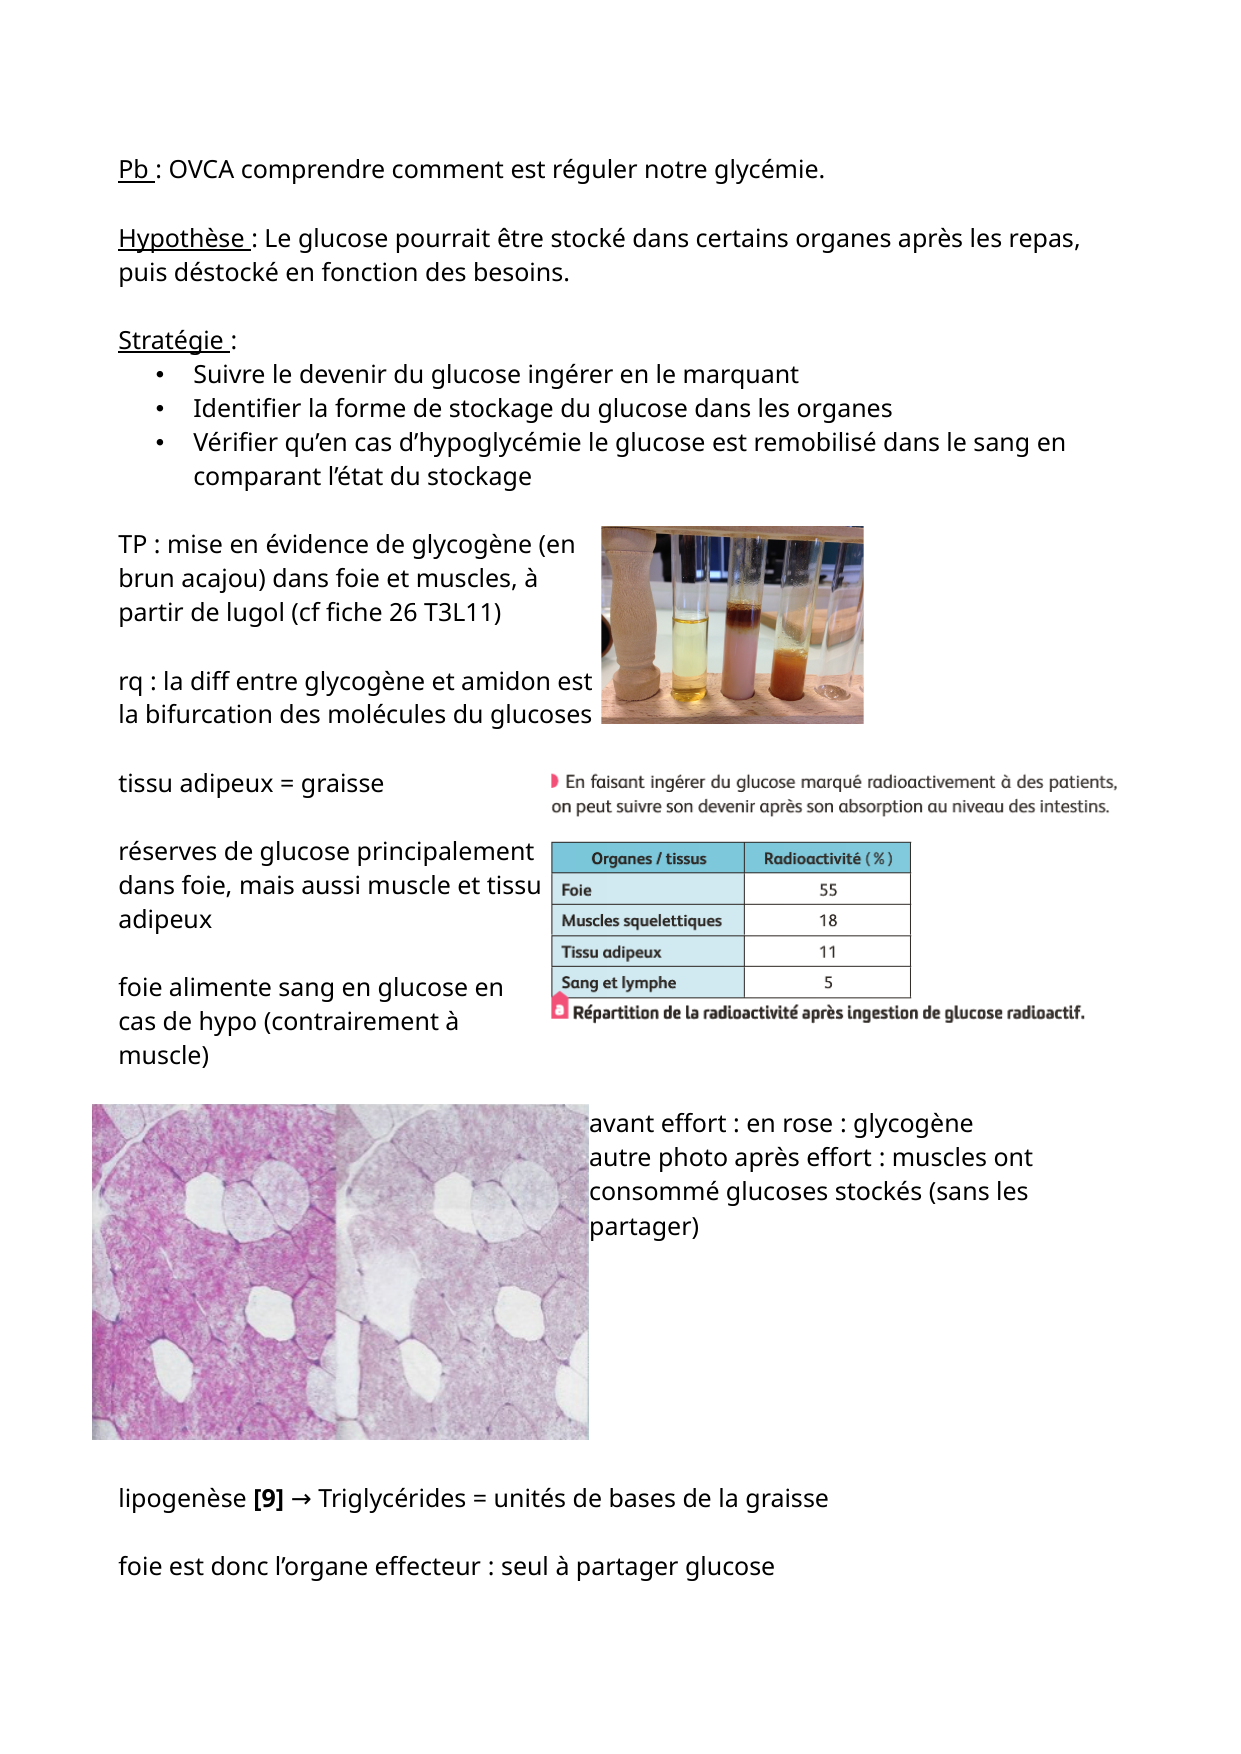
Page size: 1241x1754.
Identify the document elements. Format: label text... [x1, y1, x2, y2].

text tissu adipeux = graisse [118, 765, 546, 799]
text foie est donc l’organe effecteur : seul à partager glucose [118, 1549, 1122, 1583]
list Suivre le devenir du glucose ingérer en le marquant [156, 357, 1122, 391]
text réserves de glucose principalement dans foie, mais aussi muscle et tissu adipeux [118, 833, 546, 936]
picture [546, 753, 1126, 1037]
text Hypothèse : Le glucose pourrait être stocké dans certains organes après les repas, puis déstocké en fonction des besoins. [118, 220, 1122, 288]
text autre photo après effort : muscles ont consommé glucoses stockés (sans les partager) [589, 1140, 1122, 1242]
text TP : mise en évidence de glycogène (en brun acajou) dans foie et muscles, à partir de lugol (cf fiche 26 T3L11) [118, 527, 601, 629]
text [864, 527, 1122, 629]
picture [601, 526, 864, 724]
text foie alimente sang en glucose en cas de hypo (contrairement à muscle) [118, 970, 1122, 1072]
text Pb : OVCA comprendre comment est réguler notre glycémie. [118, 152, 1122, 186]
text lipogenèse [9] → Triglycérides = unités de bases de la graisse [118, 1481, 1122, 1515]
list Vérifier qu’en cas d’hypoglycémie le glucose est remobilisé dans le sang en comparant l’état du stockage [156, 425, 1122, 493]
picture [92, 1104, 589, 1440]
text rq : la diff entre glycogène et amidon est la bifurcation des molécules du glucoses [118, 663, 1122, 731]
text avant effort : en rose : glycogène [589, 1106, 1122, 1140]
text Stratégie : [118, 322, 1122, 357]
list Identifier la forme de stockage du glucose dans les organes [156, 391, 1122, 425]
